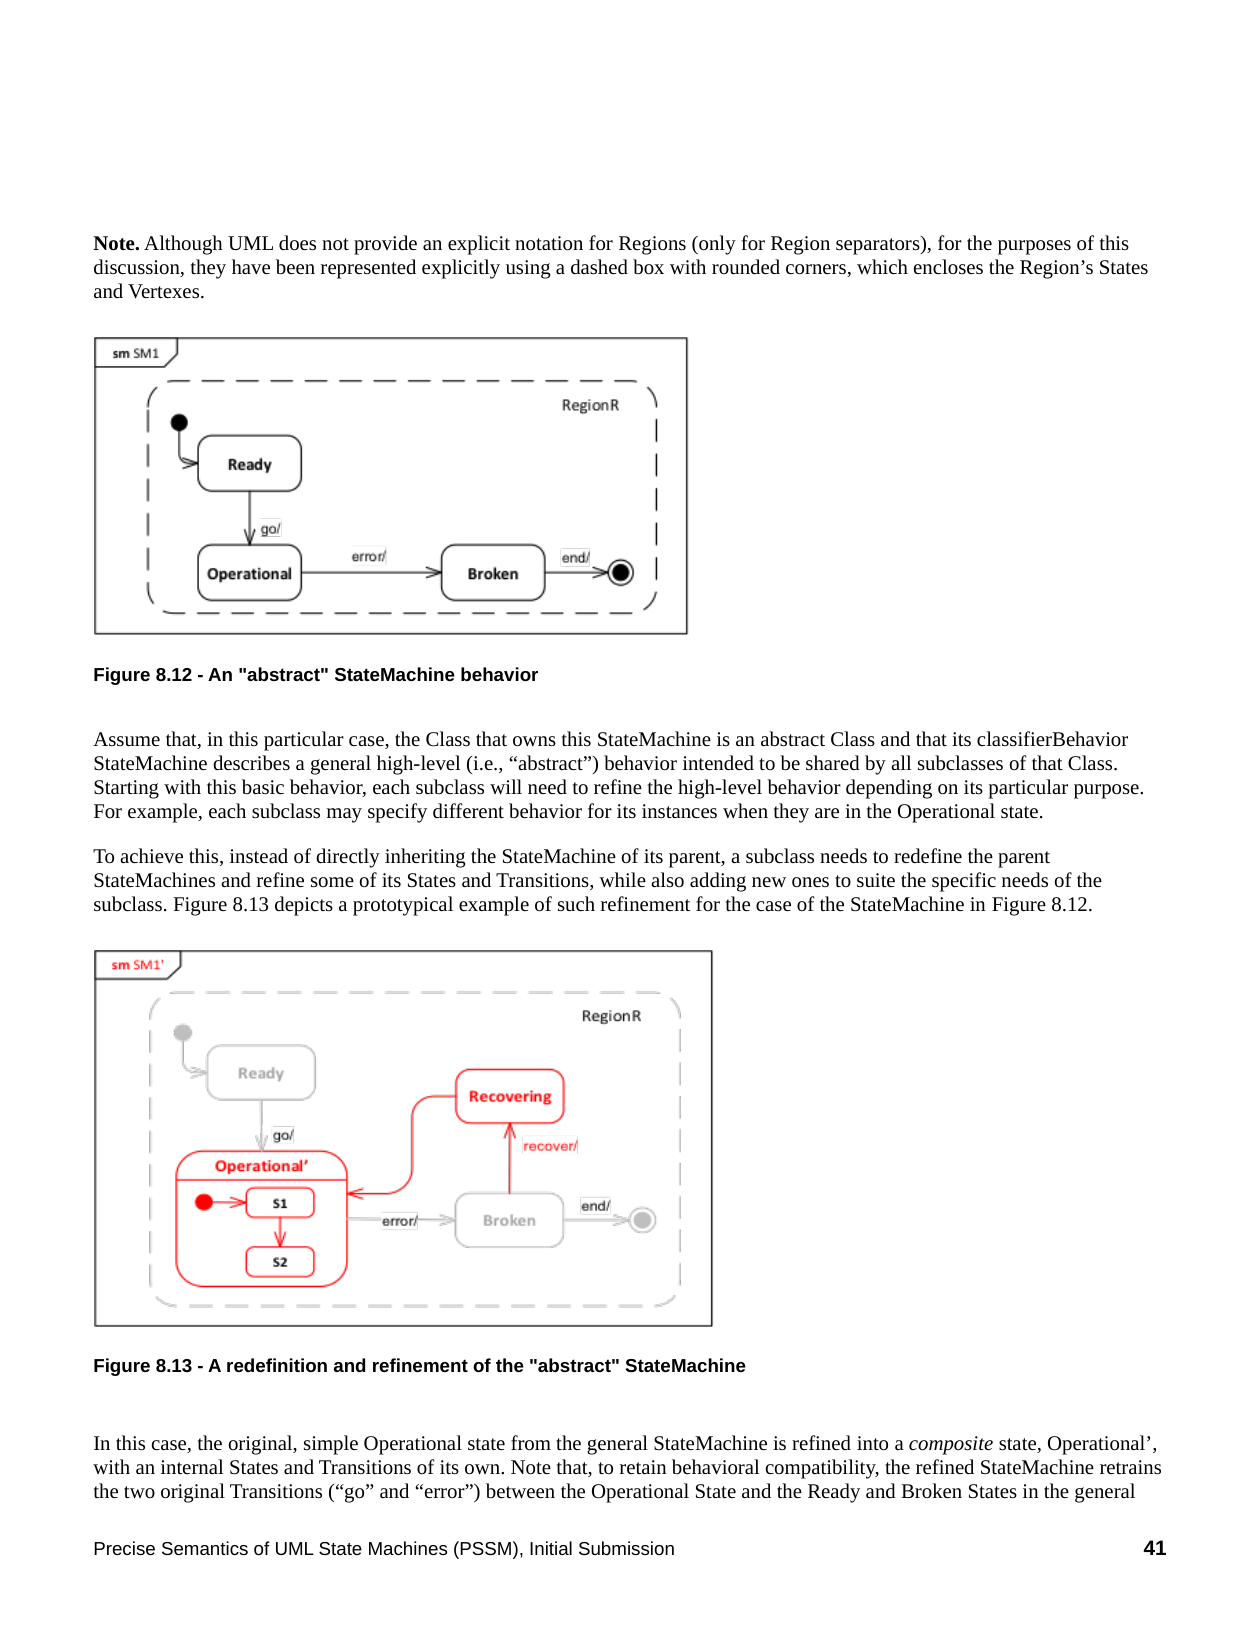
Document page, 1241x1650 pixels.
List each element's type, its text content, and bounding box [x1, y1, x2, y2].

text To achieve this, instead of directly inheriting the StateMachine of its parent, a subclass needs to redefine the parent StateMachines and refine some of its States and Transitions, while also adding new ones to suite the specific needs of the subclass. Figure 8.13 depicts a prototypical example of such refinement for the case of the StateMachine in Figure 8.12. [93, 844, 1164, 916]
text Assume that, in this particular case, the Class that owns this StateMachine is an abstract Class and that its classifierBehavior StateMachine describes a general high-level (i.e., “abstract”) behavior intended to be shared by all subclasses of that Class. Starting with this basic behavior, each subclass will need to refine the high-level behavior depending on its particular purpose. For example, each subclass may specify different behavior for its instances when they are in the Operational state. [93, 727, 1164, 823]
picture [93, 950, 714, 1340]
text Figure 8.13 - A redefinition and refinement of the "abstract" StateMachine [93, 1355, 1153, 1377]
text In this case, the original, simple Operational state from the general StateMachine is refined into a composite state, Operational’, with an internal States and Transitions of its own. Note that, to retain behavioral compatibility, the refined StateMachine retrains the two original Transitions (“go” and “error”) between the Operational State and the Ready and Broken States in the general [93, 1431, 1164, 1503]
text Figure 8.12 - An "abstract" StateMachine behavior [93, 661, 689, 685]
picture [93, 336, 689, 661]
text Note. Although UML does not provide an explicit notation for Regions (only for Region separators), for the purposes of this discussion, they have been represented explicitly using a dashed box with rounded corners, which encloses the Region’s States and Vertexes. [93, 231, 1164, 303]
